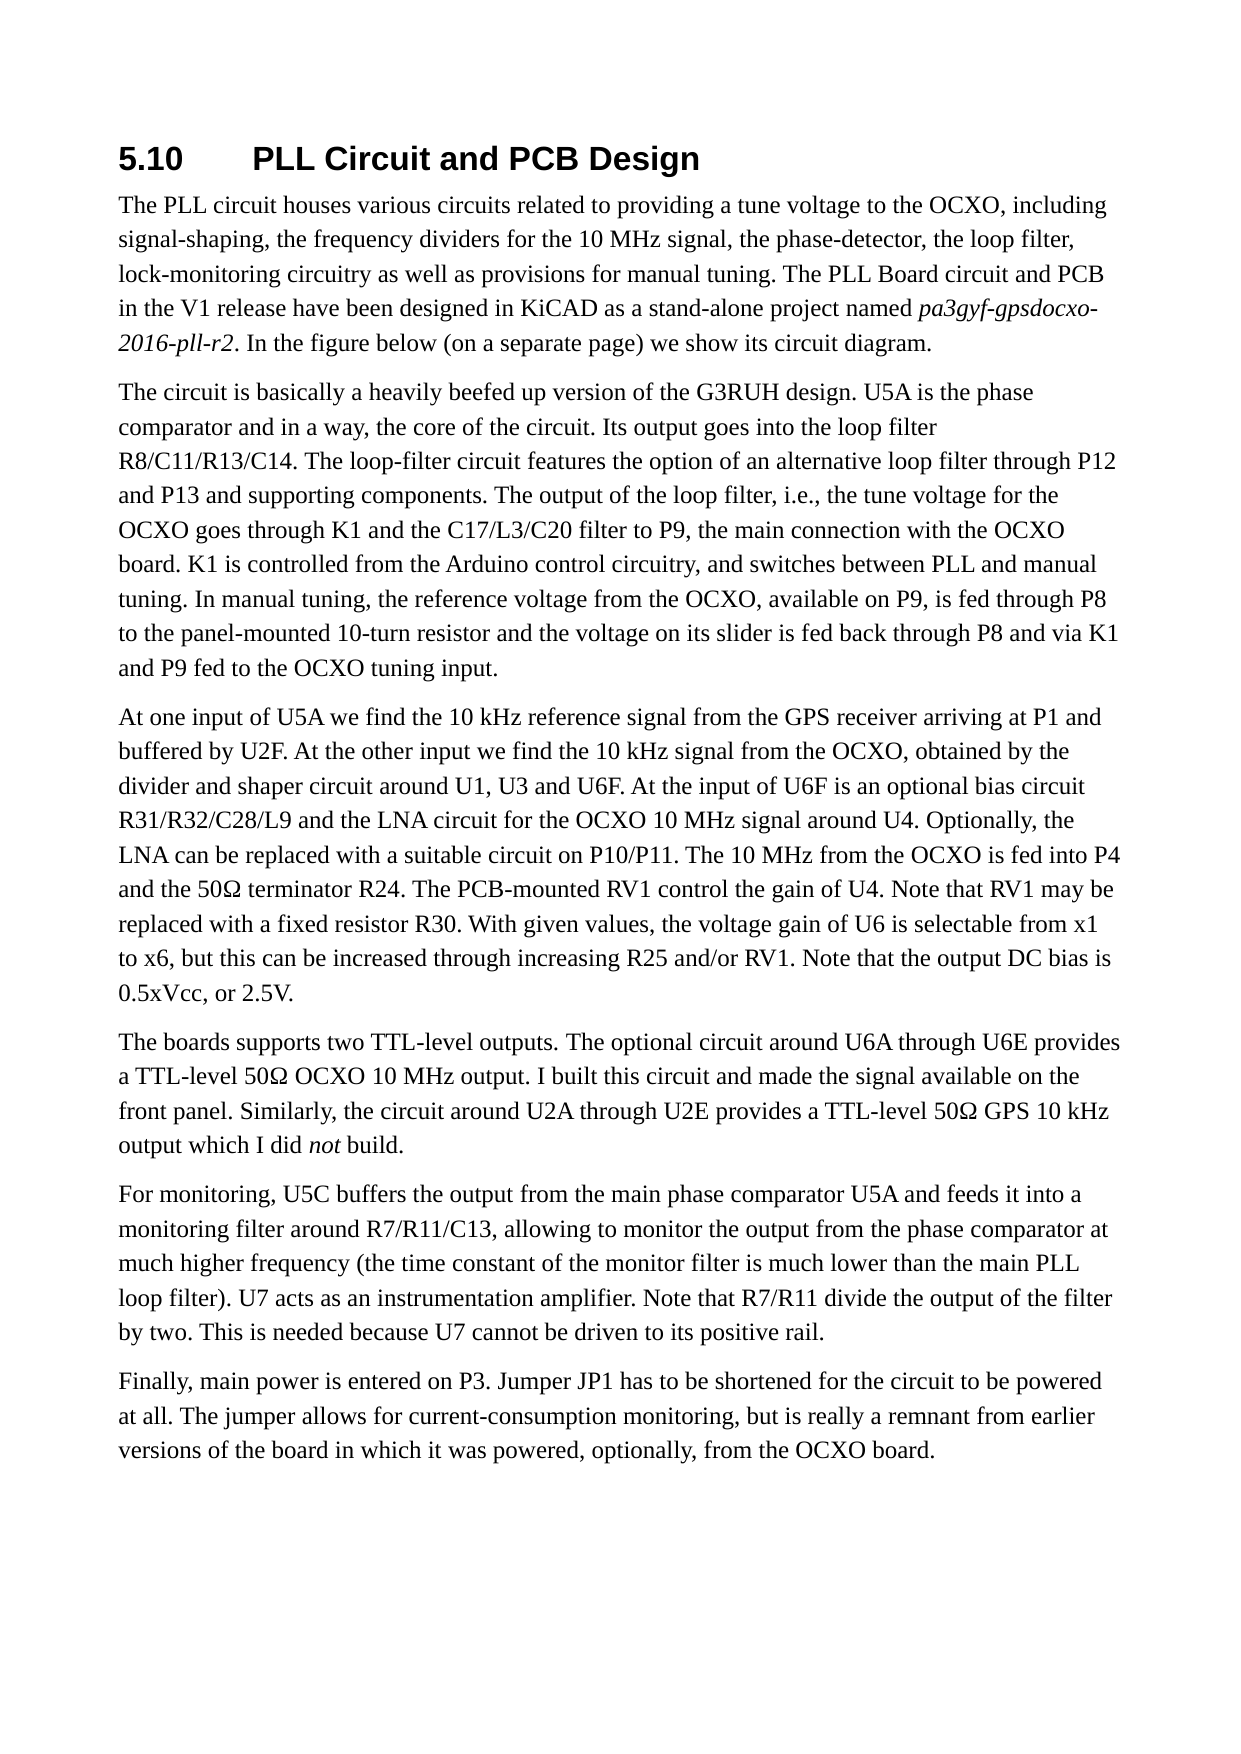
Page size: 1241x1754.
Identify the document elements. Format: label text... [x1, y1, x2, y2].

text The PLL circuit houses various circuits related to providing a tune voltage to the OCXO, including signal-shaping, the frequency dividers for the 10 MHz signal, the phase-detector, the loop filter, lock-monitoring circuitry as well as provisions for manual tuning. The PLL Board circuit and PCB in the V1 release have been designed in KiCAD as a stand-alone project named pa3gyf-gpsdocxo-2016-pll-r2. In the figure below (on a separate page) we show its circuit diagram. [118, 190, 1122, 357]
text Finally, main power is entered on P3. Jumper JP1 has to be shortened for the circuit to be powered at all. The jumper allows for current-consumption monitoring, but is really a remnant from earlier versions of the board in which it was powered, optionally, from the OCXO board. [118, 1366, 1122, 1464]
text At one input of U5A we find the 10 kHz reference signal from the GPS receiver arriving at P1 and buffered by U2F. At the other input we find the 10 kHz signal from the OCXO, obtained by the divider and shaper circuit around U1, U3 and U6F. At the input of U6F is an optional bias circuit R31/R32/C28/L9 and the LNA circuit for the OCXO 10 MHz signal around U4. Optionally, the LNA can be replaced with a suitable circuit on P10/P11. The 10 MHz from the OCXO is fed into P4 and the 50Ω terminator R24. The PCB-mounted RV1 control the gain of U4. Note that RV1 may be replaced with a fixed resistor R30. With given values, the voltage gain of U6 is selectable from x1 to x6, but this can be increased through increasing R25 and/or RV1. Note that the output DC bias is 0.5xVcc, or 2.5V. [118, 702, 1122, 1007]
text The circuit is basically a heavily beefed up version of the G3RUH design. U5A is the phase comparator and in a way, the core of the circuit. Its output goes into the loop filter R8/C11/R13/C14. The loop-filter circuit features the option of an alternative loop filter through P12 and P13 and supporting components. The output of the loop filter, i.e., the tune voltage for the OCXO goes through K1 and the C17/L3/C20 filter to P9, the main connection with the OCXO board. K1 is controlled from the Arduino control circuitry, and switches between PLL and manual tuning. In manual tuning, the reference voltage from the OCXO, available on P9, is fed through P8 to the panel-mounted 10-turn resistor and the voltage on its slider is fed back through P8 and via K1 and P9 fed to the OCXO tuning input. [118, 377, 1122, 682]
text The boards supports two TTL-level outputs. The optional circuit around U6A through U6E provides a TTL-level 50Ω OCXO 10 MHz output. I built this circuit and made the signal available on the front panel. Similarly, the circuit around U2A through U2E provides a TTL-level 50Ω GPS 10 kHz output which I did not build. [118, 1027, 1122, 1159]
text For monitoring, U5C buffers the output from the main phase comparator U5A and feeds it into a monitoring filter around R7/R11/C13, allowing to monitor the output from the phase comparator at much higher frequency (the time constant of the monitor filter is much lower than the main PLL loop filter). U7 acts as an instrumentation amplifier. Note that R7/R11 divide the output of the filter by two. This is needed because U7 cannot be driven to its positive rail. [118, 1179, 1122, 1346]
subtitle PLL Circuit and PCB Design [118, 139, 1122, 178]
